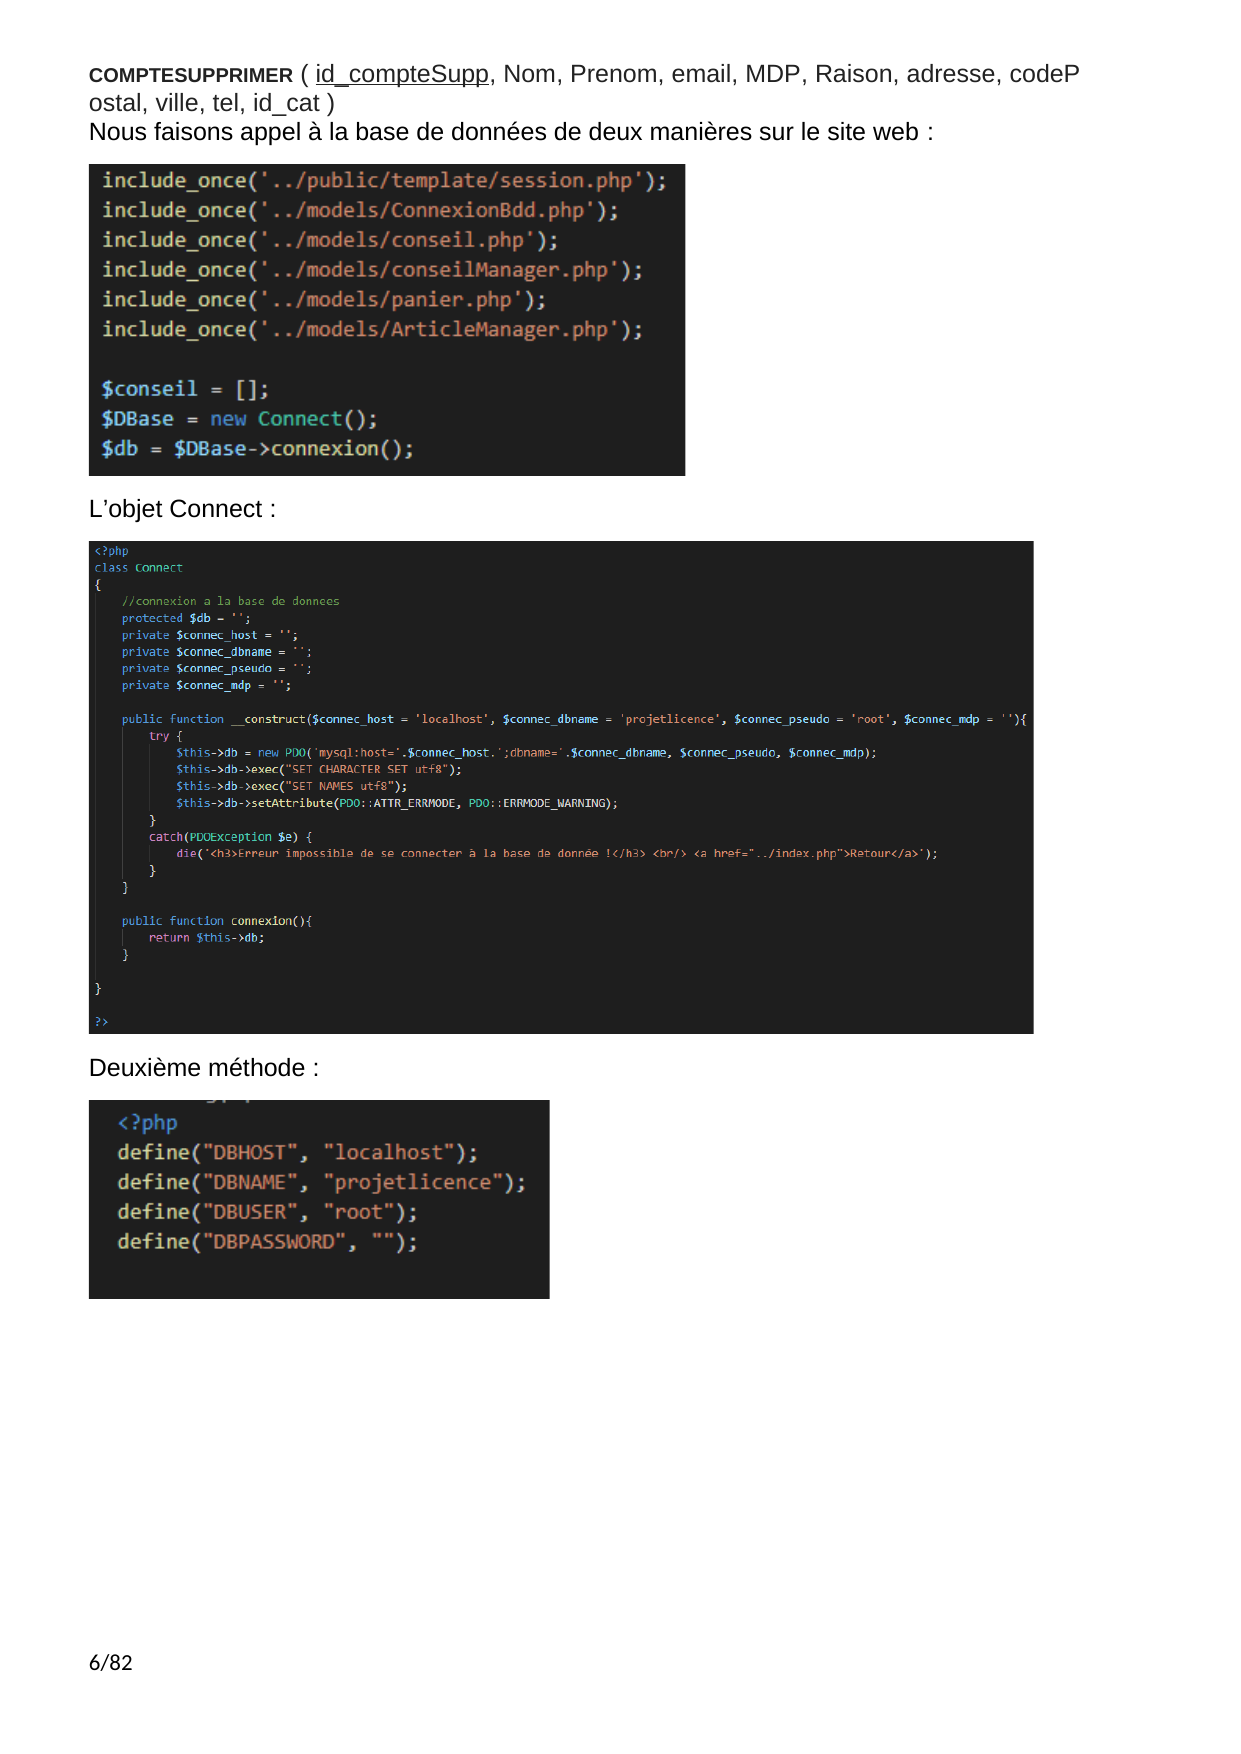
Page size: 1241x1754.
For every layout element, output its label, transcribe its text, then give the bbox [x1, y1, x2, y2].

text Deuxième méthode : [89, 1053, 1092, 1082]
text Nous faisons appel à la base de données de deux manières sur le site web : [89, 117, 1092, 145]
picture [88, 164, 686, 476]
text L’objet Connect : [89, 494, 1092, 523]
picture [88, 541, 1034, 1034]
text comptesupprimer ( id_compteSupp, Nom, Prenom, email, MDP, Raison, adresse, codePostal, ville, tel, id_cat ) [89, 59, 1092, 117]
picture [88, 1100, 550, 1299]
